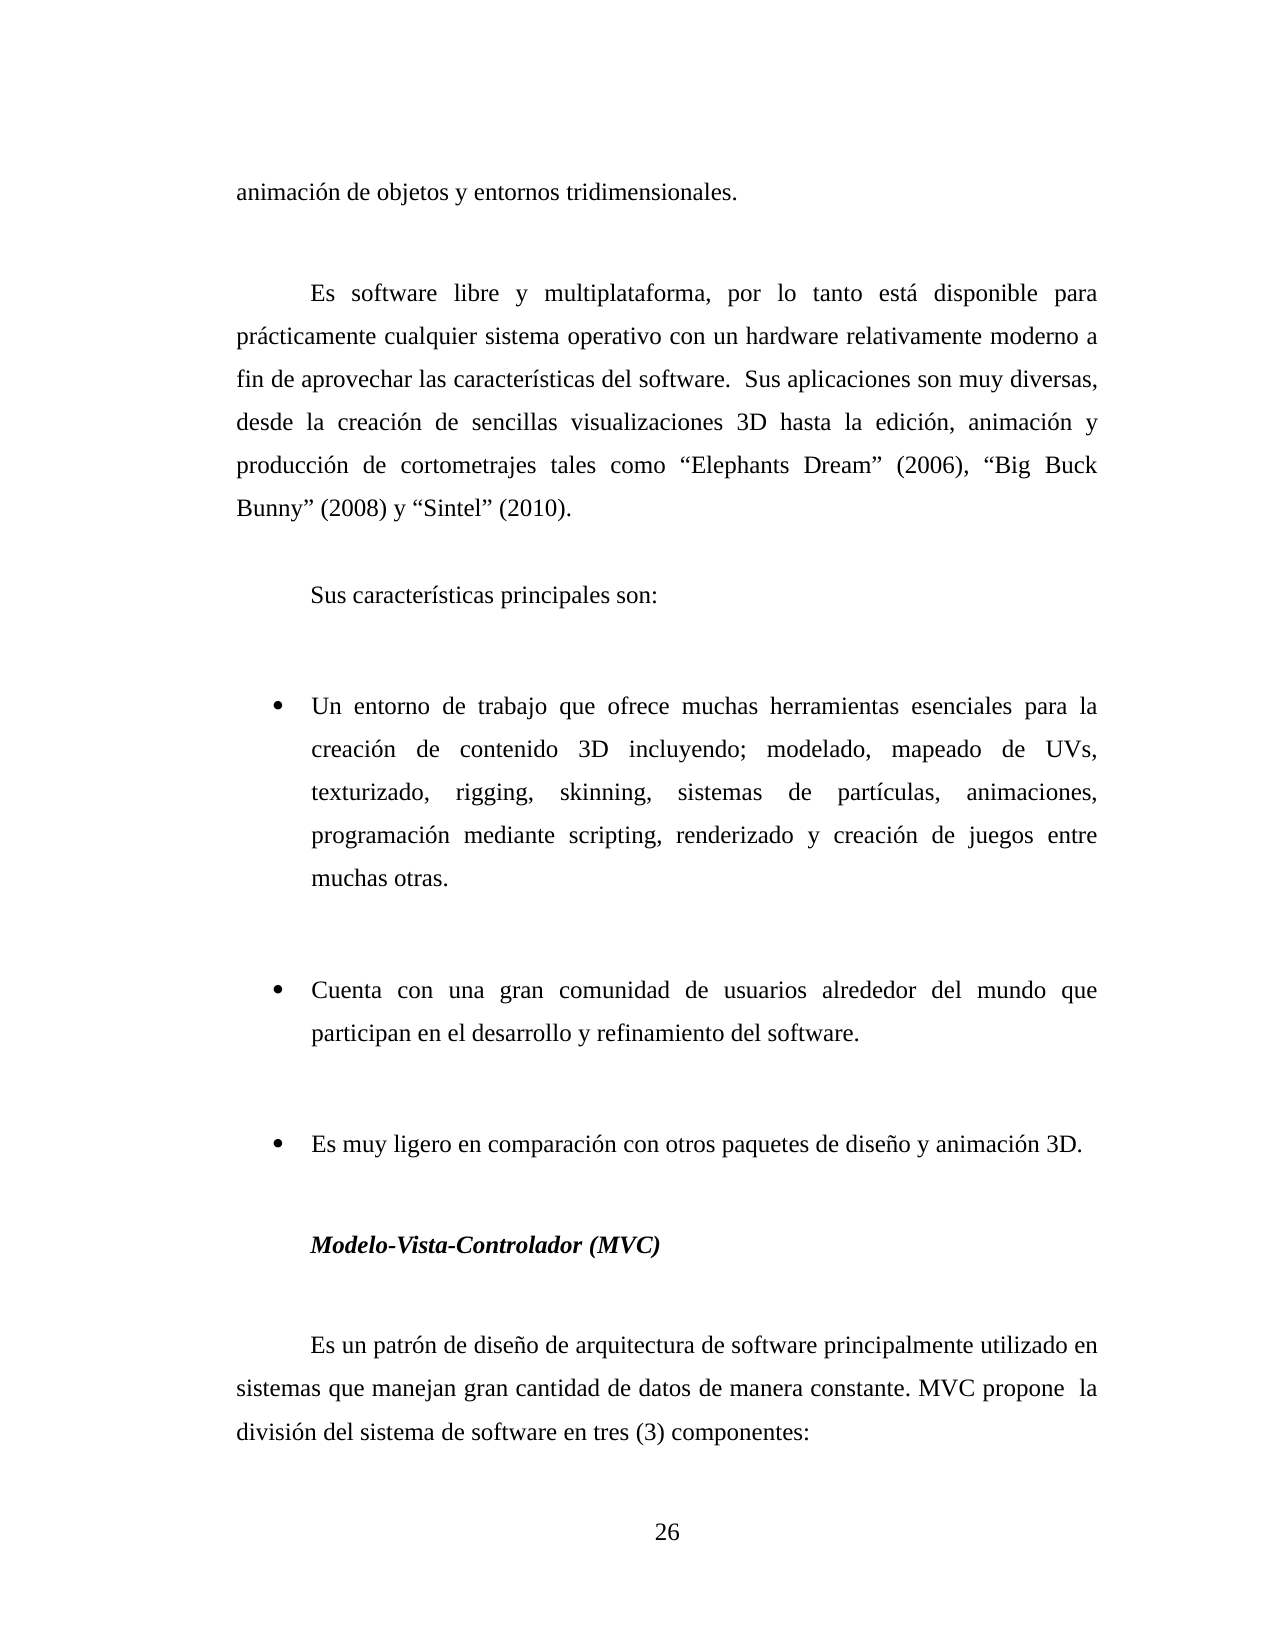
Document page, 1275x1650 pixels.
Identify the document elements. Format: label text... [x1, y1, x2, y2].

list Es muy ligero en comparación con otros paquetes de diseño y animación 3D. [274, 1129, 1098, 1158]
text Sus características principales son: [236, 580, 1098, 608]
text Modelo-Vista-Controlador (MVC) [236, 1230, 1098, 1258]
text animación de objetos y entornos tridimensionales. [236, 177, 1098, 206]
list Un entorno de trabajo que ofrece muchas herramientas esenciales para la creación de contenido 3D incluyendo; modelado, mapeado de UVs, texturizado, rigging, skinning, sistemas de partículas, animaciones, programación mediante scripting, renderizado y creación de juegos entre muchas otras. [274, 691, 1098, 892]
list Cuenta con una gran comunidad de usuarios alrededor del mundo que participan en el desarrollo y refinamiento del software. [274, 975, 1098, 1047]
text Es un patrón de diseño de arquitectura de software principalmente utilizado en sistemas que manejan gran cantidad de datos de manera constante. MVC propone la división del sistema de software en tres (3) componentes: [236, 1330, 1098, 1445]
text Es software libre y multiplataforma, por lo tanto está disponible para prácticamente cualquier sistema operativo con un hardware relativamente moderno a fin de aprovechar las características del software. Sus aplicaciones son muy diversas, desde la creación de sencillas visualizaciones 3D hasta la edición, animación y producción de cortometrajes tales como “Elephants Dream” (2006), “Big Buck Bunny” (2008) y “Sintel” (2010). [236, 278, 1098, 522]
